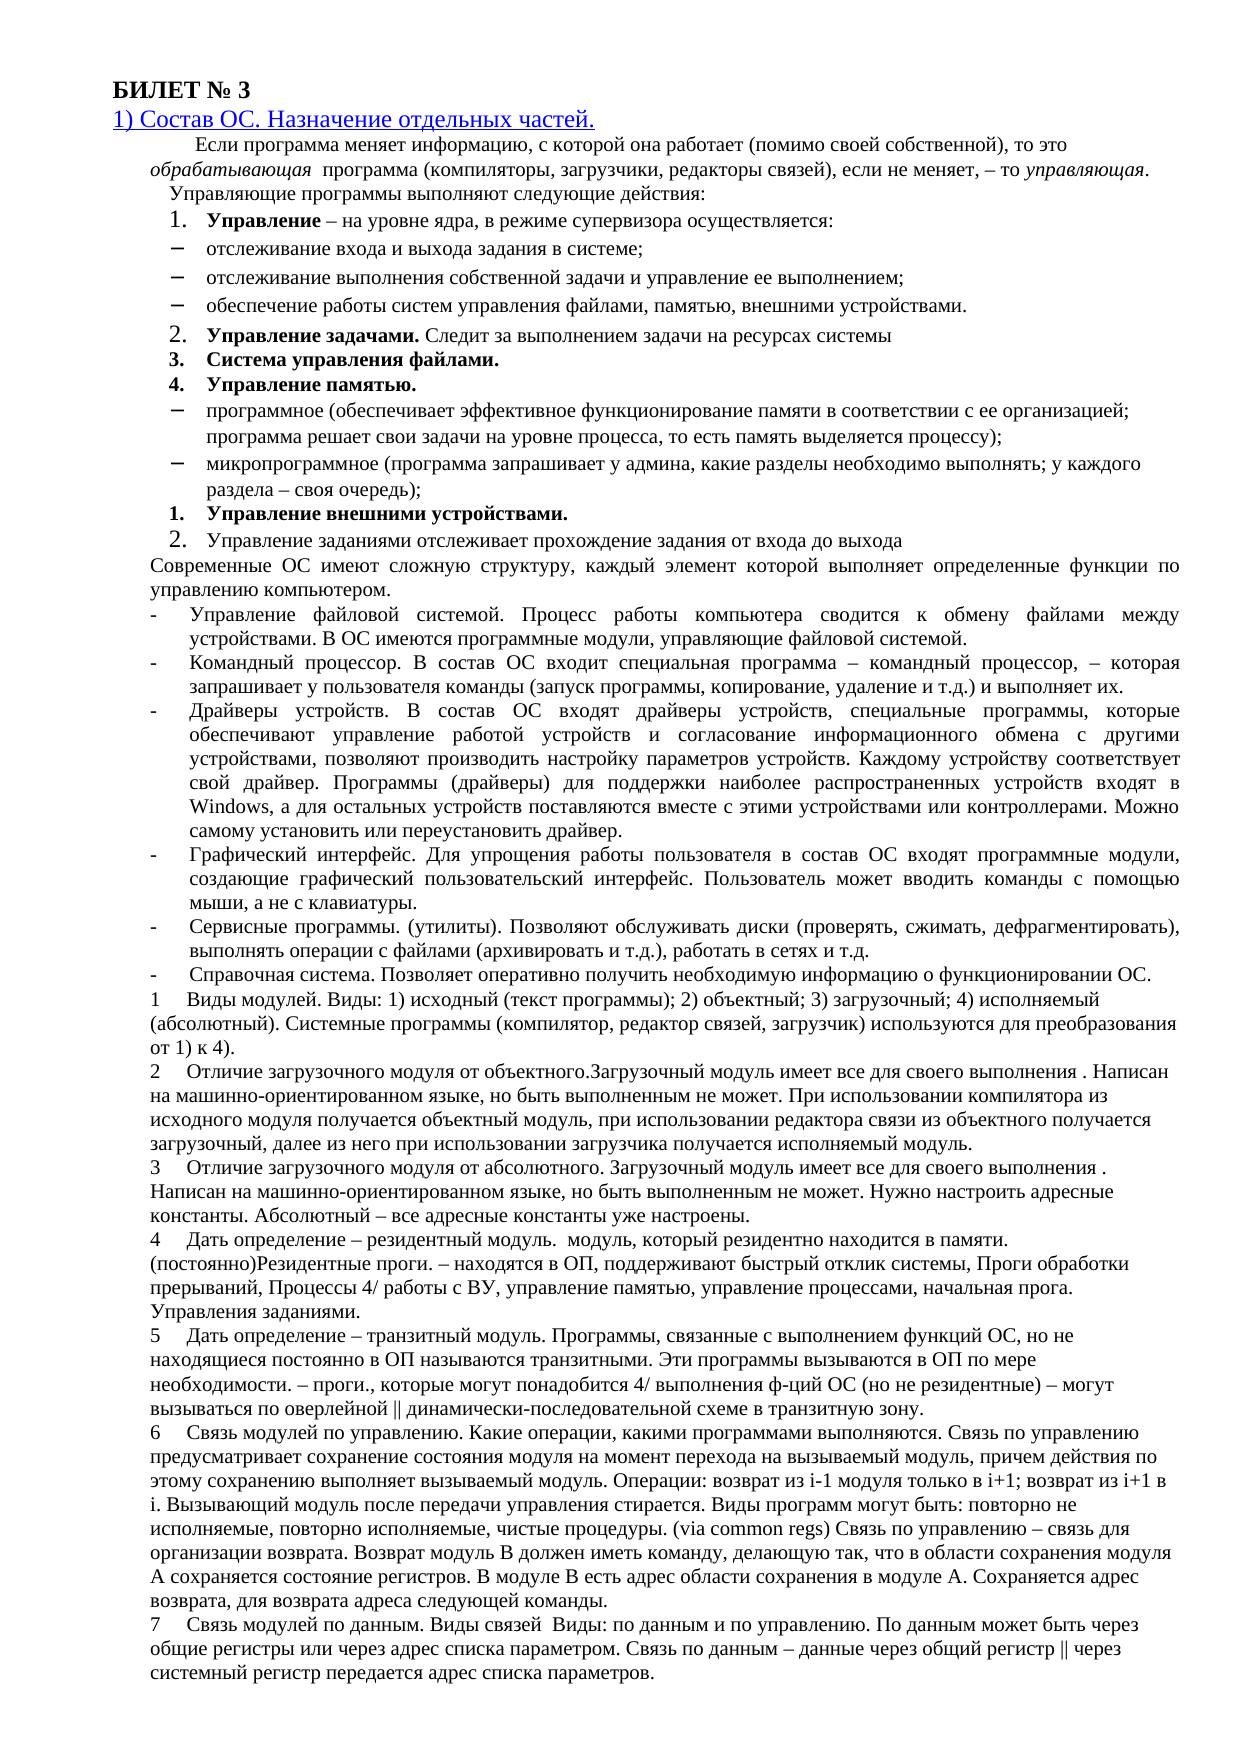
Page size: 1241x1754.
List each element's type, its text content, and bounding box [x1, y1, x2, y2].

list программное (обеспечивает эффективное функционирование памяти в соответствии с ее организацией; программа решает свои задачи на уровне процесса, то есть память выделяется процессу); [169, 396, 1181, 448]
list Управление файловой системой. Процесс работы компьютера сводится к обмену файлами между устройствами. В ОС имеются программные модули, управляющие файловой системой. [150, 601, 1181, 649]
list Управление задачами. Следит за выполнением задачи на ресурсах системы [169, 319, 1181, 347]
list Управление памятью. [169, 371, 1181, 396]
list Управление – на уровне ядра, в режиме супервизора осуществляется: [169, 204, 1181, 233]
list отслеживание выполнения собственной задачи и управление ее выполнением; [169, 262, 1181, 290]
text Управляющие программы выполняют следующие действия: [150, 181, 1181, 204]
text БИЛЕТ № 3 [112, 75, 1181, 104]
list Управление заданиями отслеживает прохождение задания от входа до выхода [169, 524, 1181, 553]
list Сервисные программы. (утилиты). Позволяют обслуживать диски (проверять, сжимать, дефрагментировать), выполнять операции с файлами (архивировать и т.д.), работать в сетях и т.д. [150, 914, 1181, 962]
text Если программа меняет информацию, с которой она работает (помимо своей собственной), то это обрабатывающая программа (компиляторы, загрузчики, редакторы связей), если не меняет, – то управляющая. [150, 132, 1181, 181]
list микропрограммное (программа запрашивает у админа, какие разделы необходимо выполнять; у каждого раздела – своя очередь); [169, 448, 1181, 501]
list Управление внешними устройствами. [169, 501, 1181, 524]
text Современные ОС имеют сложную структуру, каждый элемент которой выполняет определенные функции по управлению компьютером. [150, 553, 1181, 601]
list обеспечение работы систем управления файлами, памятью, внешними устройствами. [169, 290, 1181, 319]
list Графический интерфейс. Для упрощения работы пользователя в состав ОС входят программные модули, создающие графический пользовательский интерфейс. Пользователь может вводить команды с помощью мыши, а не с клавиатуры. [150, 842, 1181, 914]
list отслеживание входа и выхода задания в системе; [169, 233, 1181, 262]
text 3 Отличие загрузочного модуля от абсолютного. Загрузочный модуль имеет все для своего выполнения . Написан на машинно-ориентированном языке, но быть выполненным не может. Нужно настроить адресные константы. Абсолютный – все адресные константы уже настроены. [150, 1155, 1181, 1227]
list Драйверы устройств. В состав ОС входят драйверы устройств, специальные программы, которые обеспечивают управление работой устройств и согласование информационного обмена с другими устройствами, позволяют производить настройку параметров устройств. Каждому устройству соответствует свой драйвер. Программы (драйверы) для поддержки наиболее распространенных устройств входят в Windows, а для остальных устройств поставляются вместе с этими устройствами или контроллерами. Можно самому установить или переустановить драйвер. [150, 698, 1181, 842]
list Справочная система. Позволяет оперативно получить необходимую информацию о функционировании ОС. [150, 962, 1181, 986]
text 7 Связь модулей по данным. Виды связей Виды: по данным и по управлению. По данным может быть через общие регистры или через адрес списка параметром. Связь по данным – данные через общий регистр || через системный регистр передается адрес списка параметров. [150, 1612, 1181, 1684]
text 2 Отличие загрузочного модуля от объектного.Загрузочный модуль имеет все для своего выполнения . Написан на машинно-ориентированном языке, но быть выполненным не может. При использовании компилятора из исходного модуля получается объектный модуль, при использовании редактора связи из объектного получается загрузочный, далее из него при использовании загрузчика получается исполняемый модуль. [150, 1059, 1181, 1155]
text 4 Дать определение – резидентный модуль. модуль, который резидентно находится в памяти. (постоянно)Резидентные проги. – находятся в ОП, поддерживают быстрый отклик системы, Проги обработки прерываний, Процессы 4/ работы с ВУ, управление памятью, управление процессами, начальная прога. Управления заданиями. [150, 1227, 1181, 1323]
text 1 Виды модулей. Виды: 1) исходный (текст программы); 2) объектный; 3) загрузочный; 4) исполняемый (абсолютный). Системные программы (компилятор, редактор связей, загрузчик) используются для преобразования от 1) к 4). [150, 986, 1181, 1059]
list Система управления файлами. [169, 347, 1181, 371]
text 1) Состав ОС. Назначение отдельных частей. [112, 104, 1181, 132]
text 6 Связь модулей по управлению. Какие операции, какими программами выполняются. Связь по управлению предусматривает сохранение состояния модуля на момент перехода на вызываемый модуль, причем действия по этому сохранению выполняет вызываемый модуль. Операции: возврат из i-1 модуля только в i+1; возврат из i+1 в i. Вызывающий модуль после передачи управления стирается. Виды программ могут быть: повторно не исполняемые, повторно исполняемые, чистые процедуры. (via common regs) Связь по управлению – связь для организации возврата. Возврат модуль В должен иметь команду, делающую так, что в области сохранения модуля А сохраняется состояние регистров. В модуле В есть адрес области сохранения в модуле А. Сохраняется адрес возврата, для возврата адреса следующей команды. [150, 1419, 1181, 1612]
list Командный процессор. В состав ОС входит специальная программа – командный процессор, – которая запрашивает у пользователя команды (запуск программы, копирование, удаление и т.д.) и выполняет их. [150, 649, 1181, 698]
text 5 Дать определение – транзитный модуль. Программы, связанные с выполнением функций ОС, но не находящиеся постоянно в ОП называются транзитными. Эти программы вызываются в ОП по мере необходимости. – проги., которые могут понадобится 4/ выполнения ф-ций ОС (но не резидентные) – могут вызываться по оверлейной || динамически-последовательной схеме в транзитную зону. [150, 1323, 1181, 1419]
